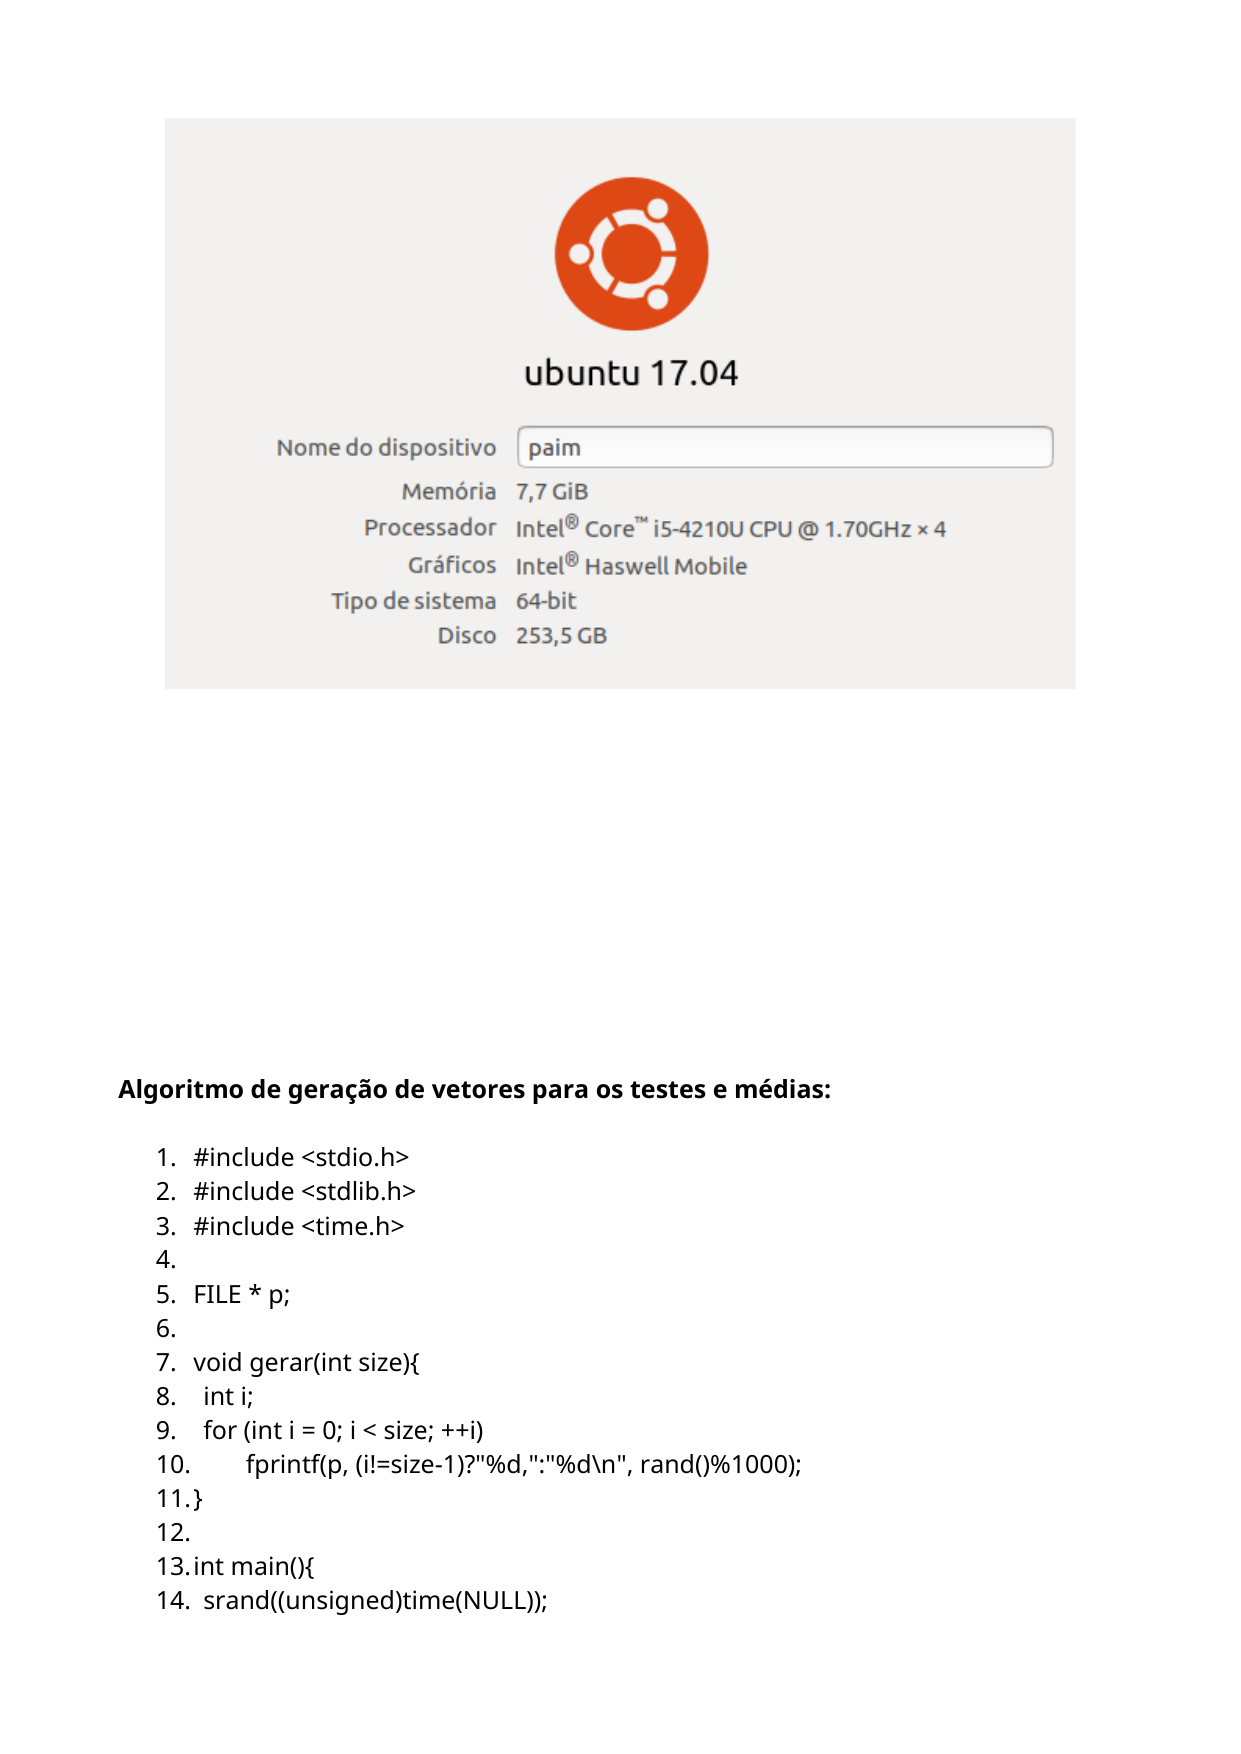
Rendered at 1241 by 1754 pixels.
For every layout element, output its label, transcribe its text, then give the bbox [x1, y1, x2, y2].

list void gerar(int size){ [156, 1344, 1122, 1378]
list for (int i = 0; i < size; ++i) [156, 1412, 1122, 1447]
list fprintf(p, (i!=size-1)?"%d,":"%d\n", rand()%1000); [156, 1447, 1122, 1481]
list #include <stdio.h> [156, 1140, 1122, 1174]
list FILE * p; [156, 1276, 1122, 1310]
list #include <stdlib.h> [156, 1174, 1122, 1208]
text Algoritmo de geração de vetores para os testes e médias: [118, 1072, 1122, 1106]
list #include <time.h> [156, 1208, 1122, 1242]
list srand((unsigned)time(NULL)); [156, 1583, 1122, 1617]
picture [164, 118, 1076, 689]
list int i; [156, 1378, 1122, 1412]
list int main(){ [156, 1549, 1122, 1583]
list } [156, 1481, 1122, 1515]
